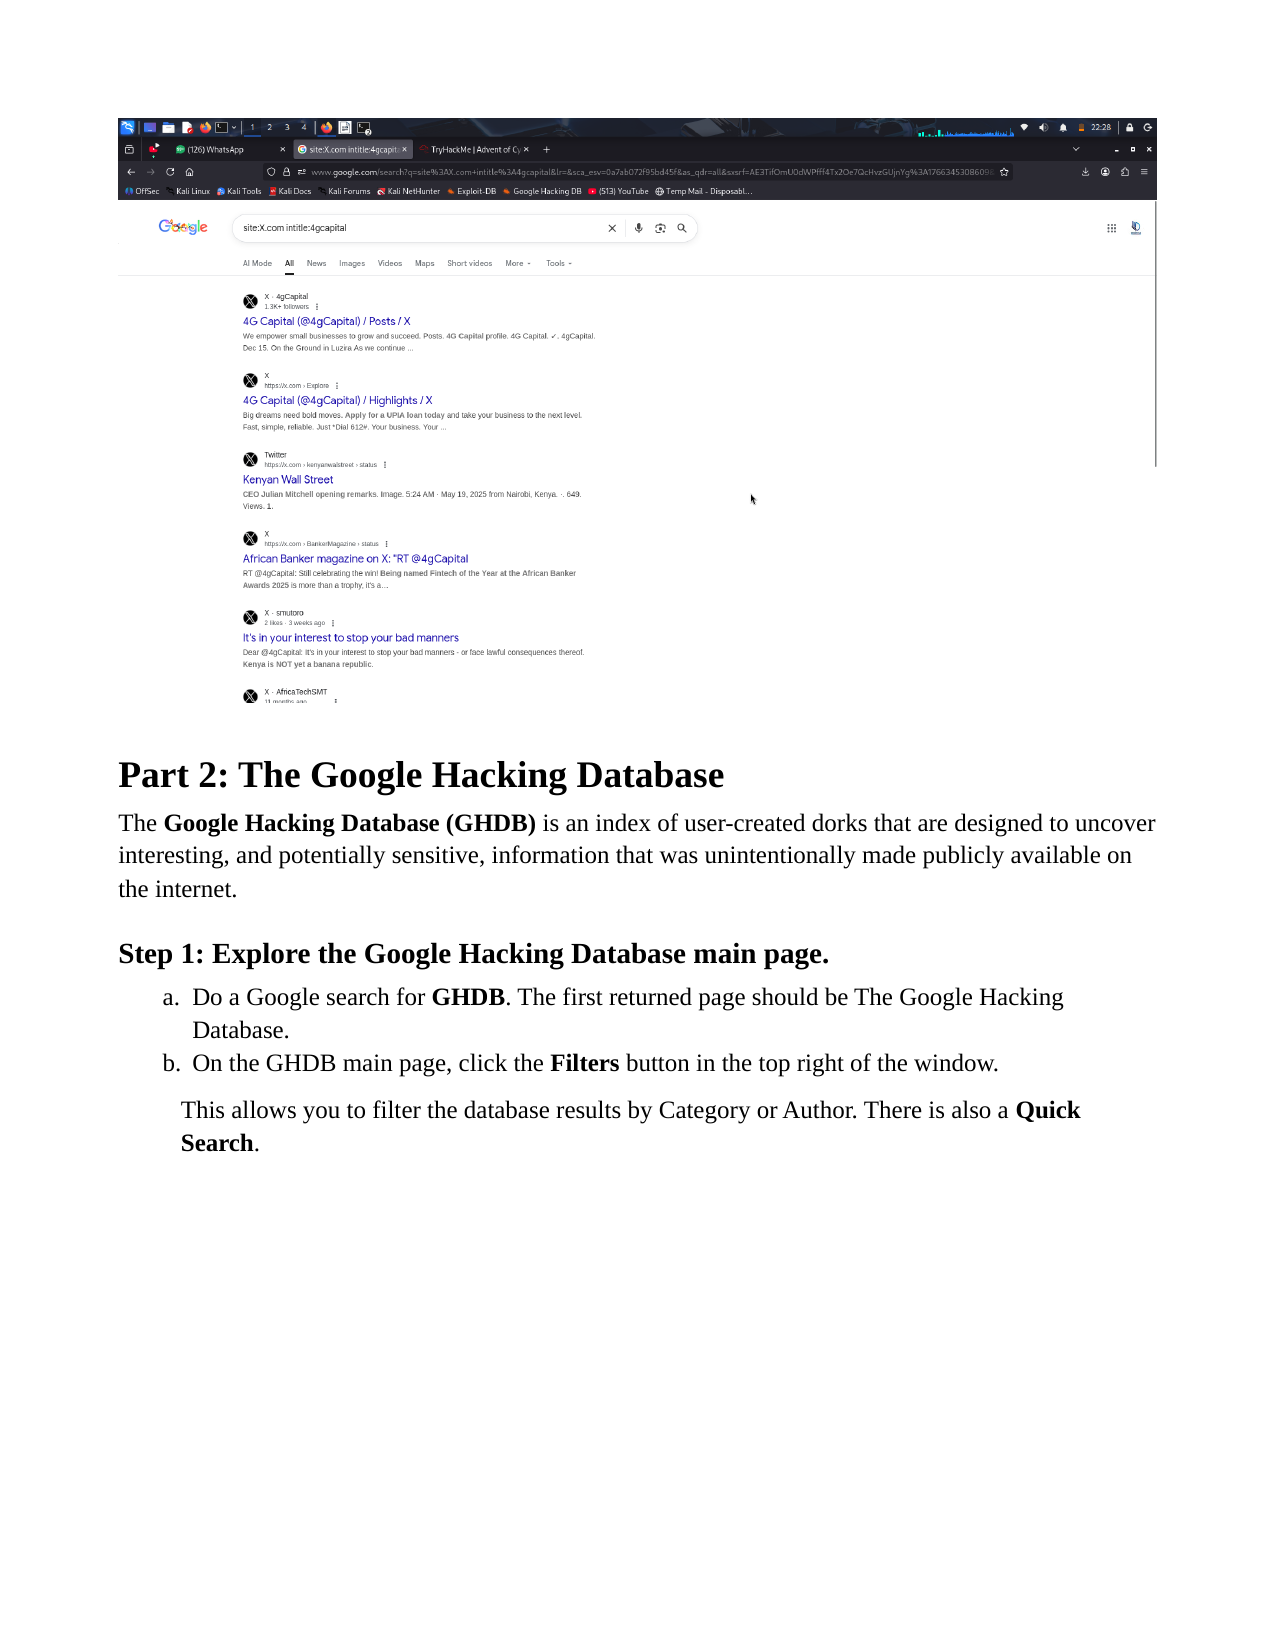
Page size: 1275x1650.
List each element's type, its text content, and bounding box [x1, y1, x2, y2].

list On the GHDB main page, click the Filters button in the top right of the window. [162, 1048, 1157, 1077]
subtitle Part 2: The Google Hacking Database [118, 752, 1157, 795]
text The Google Hacking Database (GHDB) is an index of user-created dorks that are designed to uncover interesting, and potentially sensitive, information that was unintentionally made publicly available on the internet. [118, 808, 1157, 902]
picture [118, 118, 1157, 703]
text This allows you to filter the database results by Category or Author. There is also a Quick Search. [181, 1096, 1157, 1157]
list Do a Google search for GHDB. The first returned page should be The Google Hacking Database. [162, 982, 1157, 1044]
subtitle Step 1: Explore the Google Hacking Database main page. [118, 936, 1157, 969]
